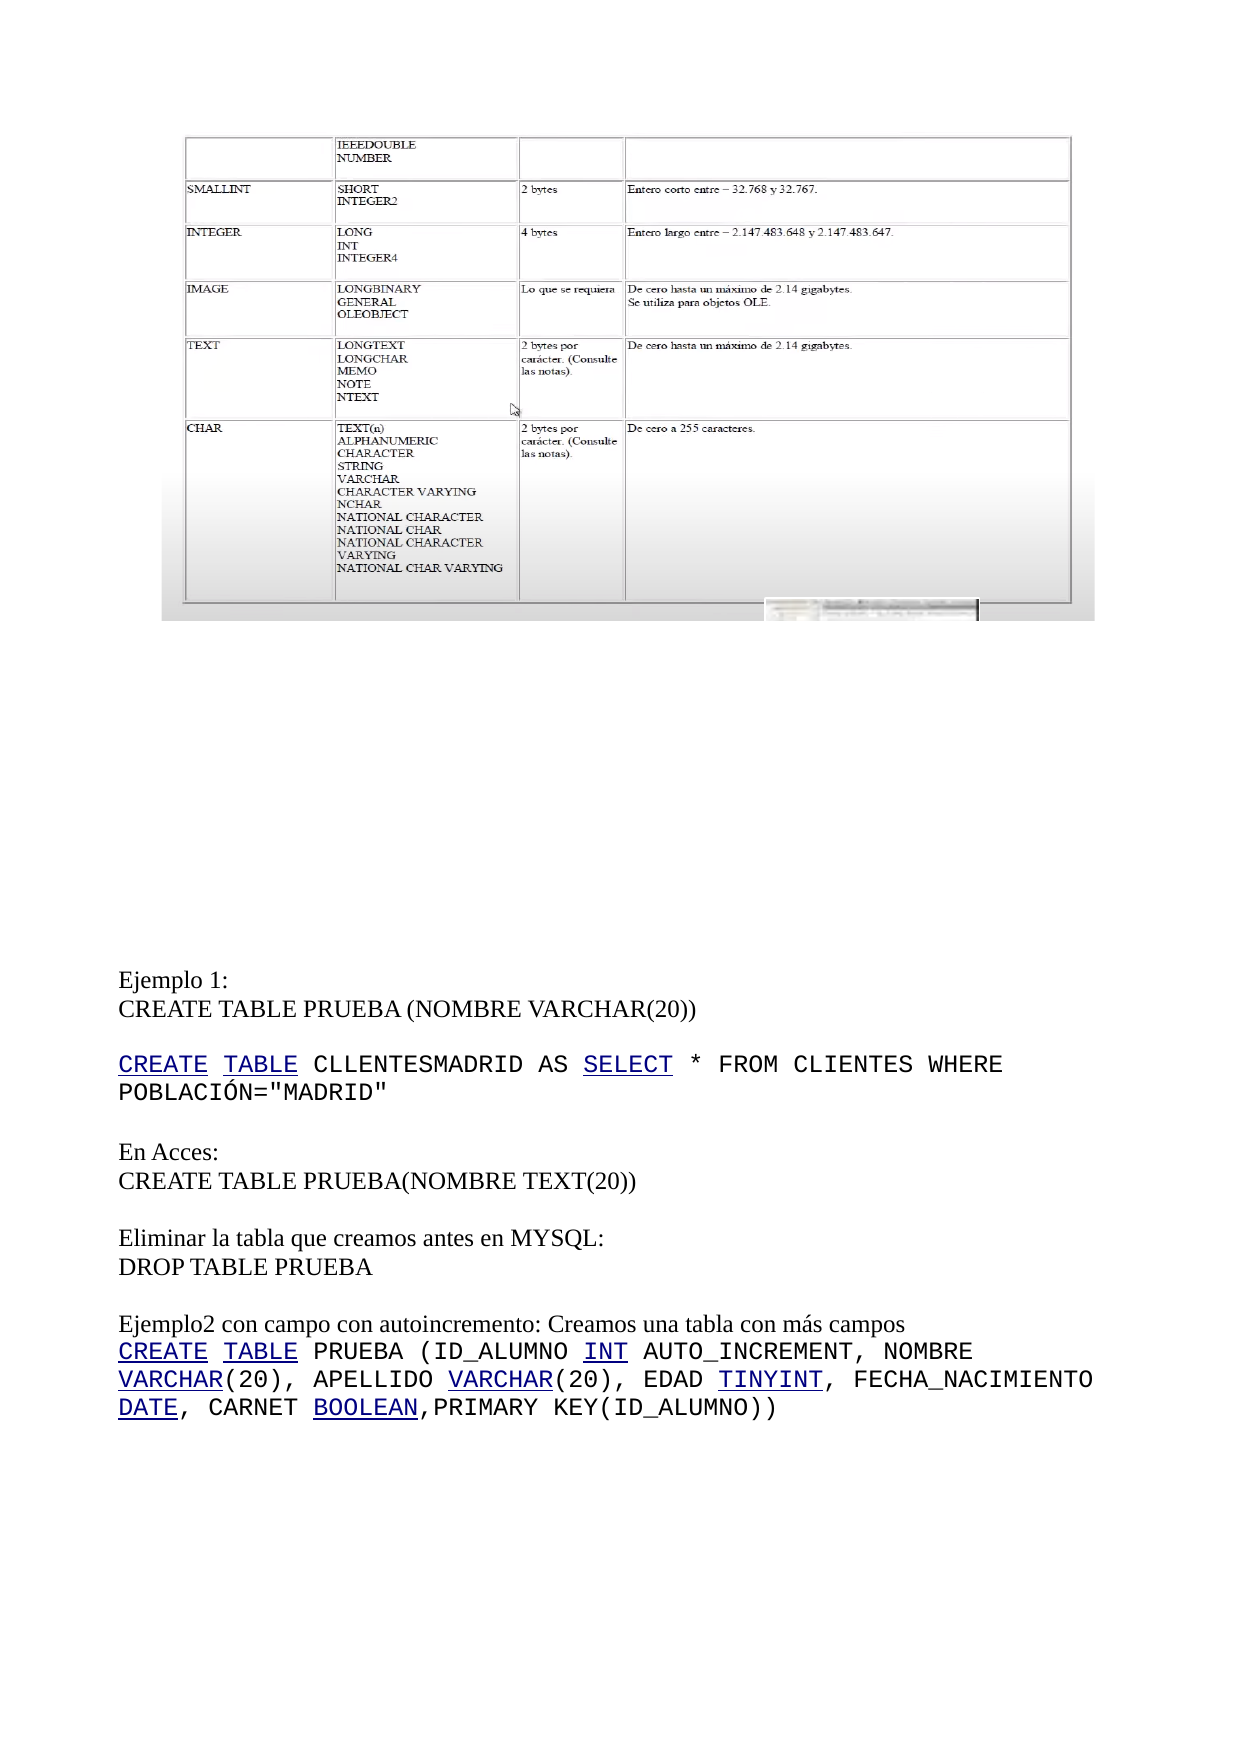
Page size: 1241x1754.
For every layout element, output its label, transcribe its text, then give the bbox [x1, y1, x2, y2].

text En Acces: [118, 1137, 1122, 1166]
text CREATE TABLE CLLENTESMADRID AS SELECT * FROM CLIENTES WHERE POBLACIÓN="MADRID" [118, 1052, 1122, 1108]
text Ejemplo2 con campo con autoincremento: Creamos una tabla con más campos [118, 1309, 1122, 1338]
picture [161, 129, 1095, 621]
text CREATE TABLE PRUEBA(NOMBRE TEXT(20)) [118, 1166, 1122, 1194]
text CREATE TABLE PRUEBA (ID_ALUMNO INT AUTO_INCREMENT, NOMBRE VARCHAR(20), APELLIDO VARCHAR(20), EDAD TINYINT, FECHA_NACIMIENTO DATE, CARNET BOOLEAN,PRIMARY KEY(ID_ALUMNO)) [118, 1338, 1122, 1423]
text DROP TABLE PRUEBA [118, 1252, 1122, 1281]
text Ejemplo 1: [118, 965, 1122, 994]
text Eliminar la tabla que creamos antes en MYSQL: [118, 1223, 1122, 1252]
text CREATE TABLE PRUEBA (NOMBRE VARCHAR(20)) [118, 994, 1122, 1023]
